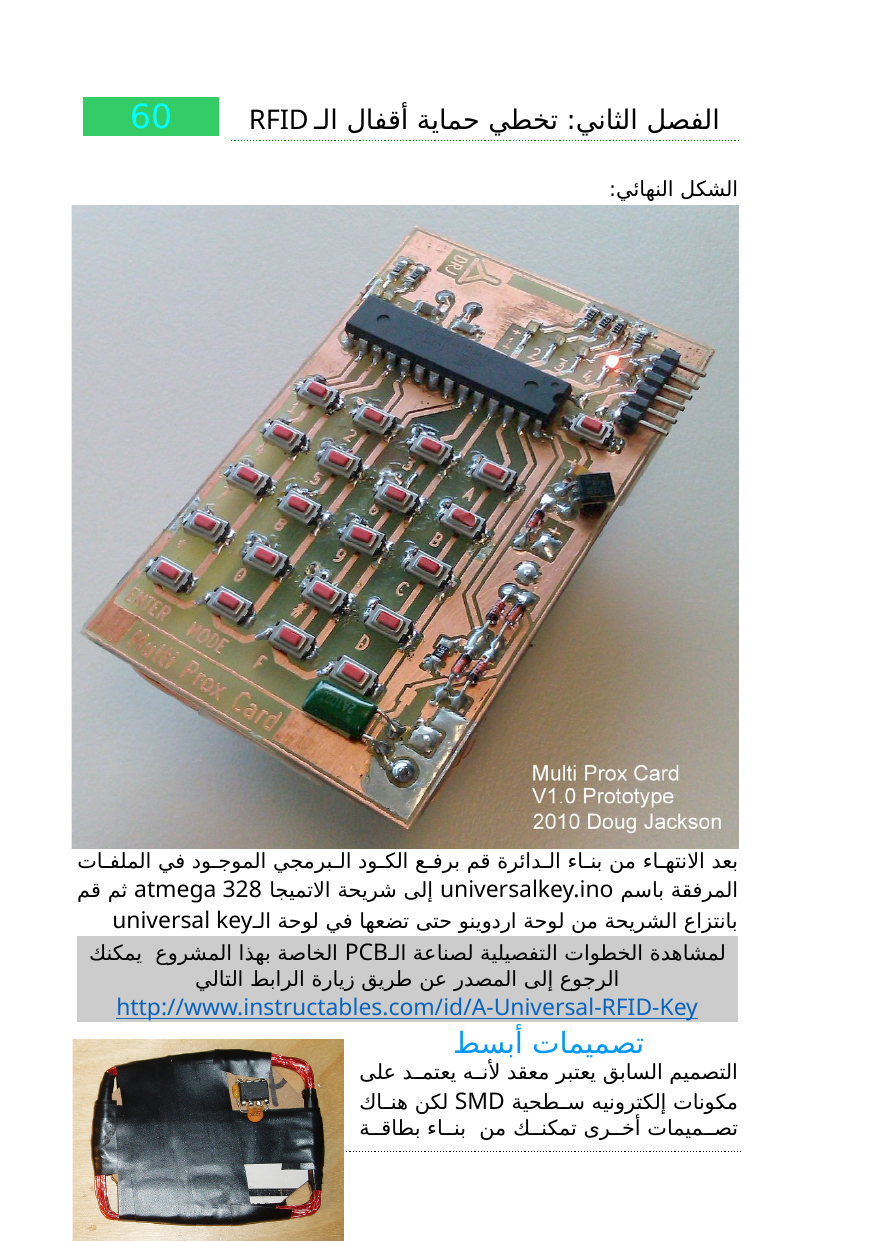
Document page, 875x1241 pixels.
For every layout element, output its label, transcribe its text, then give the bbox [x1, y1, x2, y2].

text http://www.instructables.com/id/A-Universal-RFID-Key [77, 991, 738, 1022]
text الشكل النهائي: [77, 177, 738, 201]
picture [71, 205, 739, 849]
text التصميم السابق يعتبر معقد لأنه يعتمد على مكونات إلكترونيه سطحية SMD لكن هناك تصميمات أخرى تمكنك من بناء بطاقة RFID بصورة ابسط و بمكونات أقل لكن لاحظ أنها ستكون غير قابلة لتغير كود البطاقة إلا بإعادة برمجتها مرة أخرى [344, 1060, 738, 1140]
text بعد الانتهاء من بناء الدائرة قم برفع الكود البرمجي الموجود في الملفات المرفقة باسم universalkey.ino إلى شريحة الاتميجا atmega 328 ثم قم بانتزاع الشريحة من لوحة اردوينو حتى تضعها في لوحة الـuniversal key [77, 849, 738, 936]
text لمشاهدة الخطوات التفصيلية لصناعة الـPCB الخاصة بهذا المشروع يمكنك الرجوع إلى المصدر عن طريق زيارة الرابط التالي [77, 936, 738, 991]
picture [72, 1039, 344, 1241]
subtitle تصميمات أبسط [77, 1026, 738, 1060]
